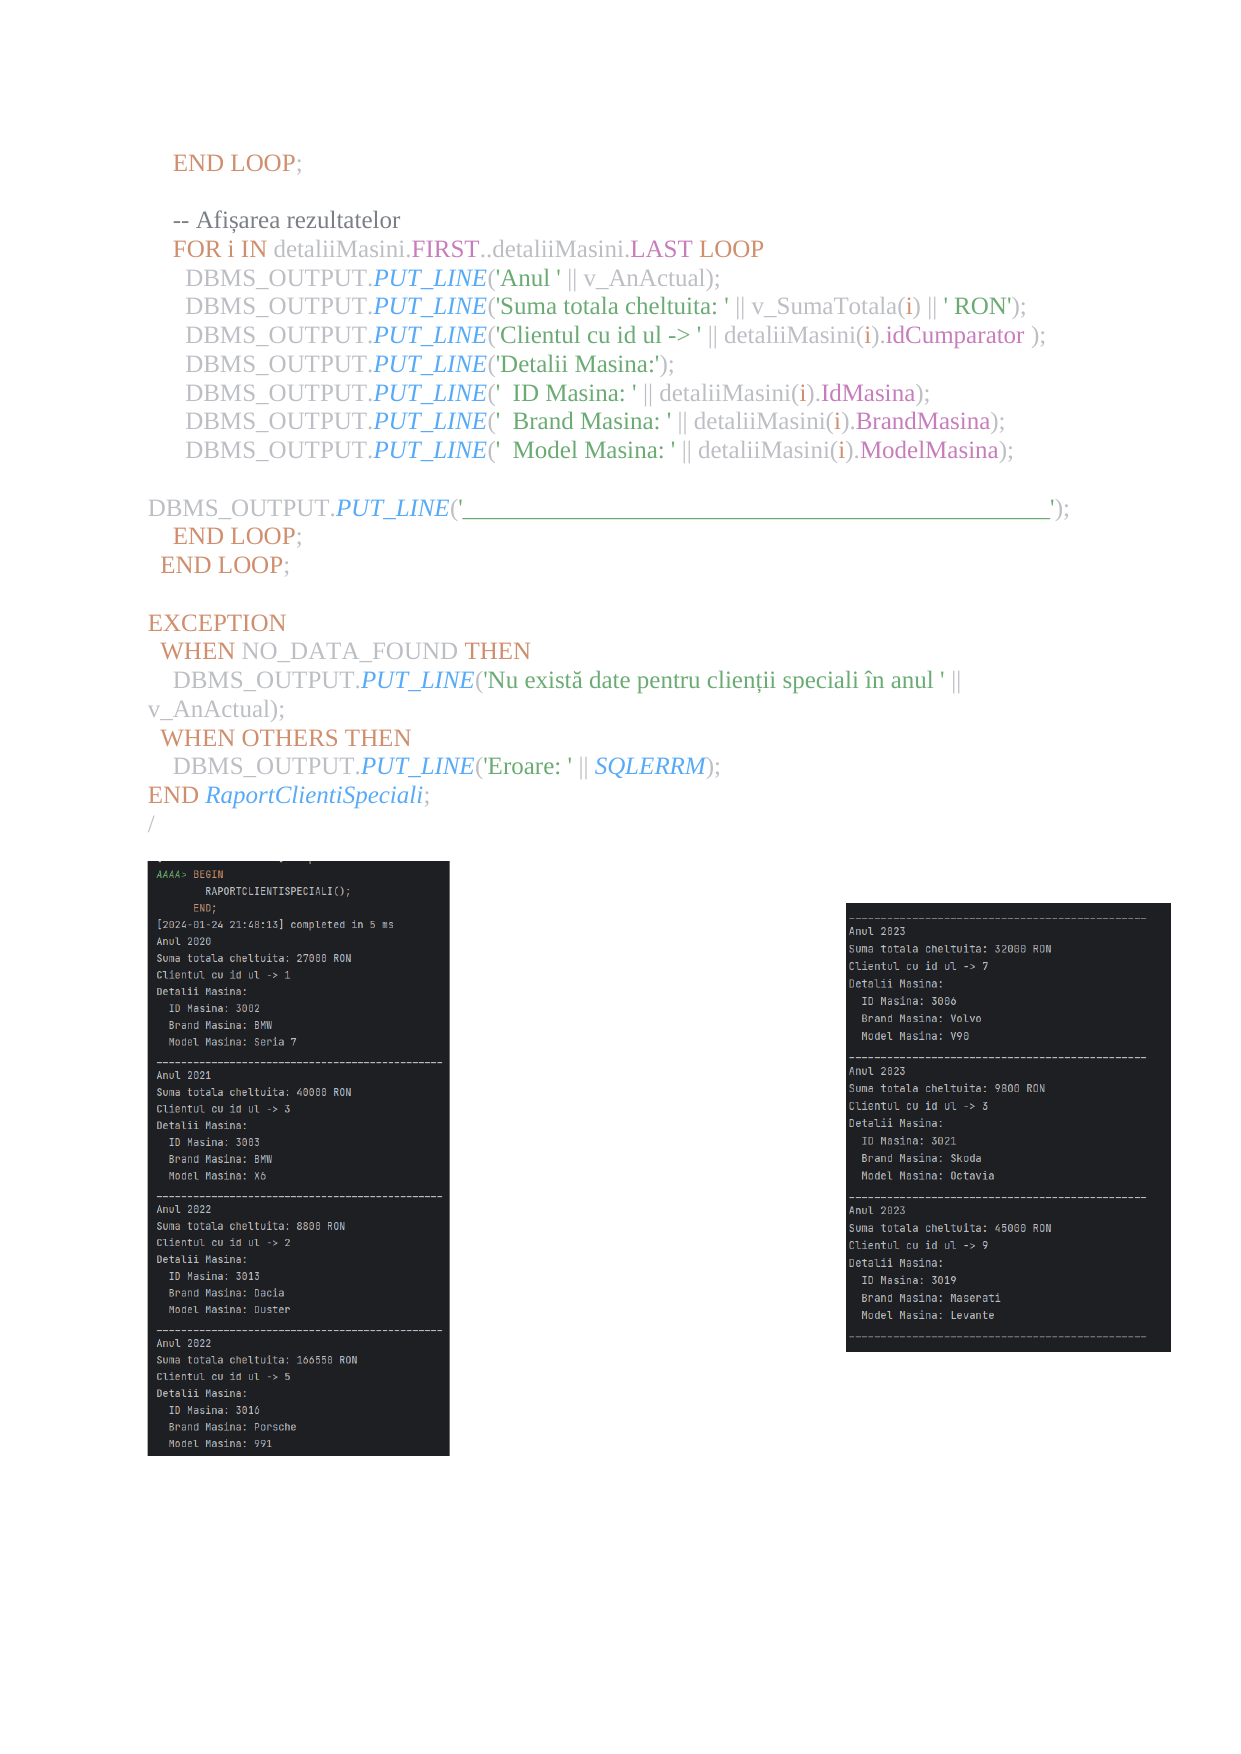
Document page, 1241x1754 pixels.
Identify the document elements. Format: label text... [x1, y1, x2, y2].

text END LOOP; -- Afișarea rezultatelor FOR i IN detaliiMasini.FIRST..detaliiMasini.LAST LOOP DBMS_OUTPUT.PUT_LINE('Anul ' || v_AnActual); DBMS_OUTPUT.PUT_LINE('Suma totala cheltuita: ' || v_SumaTotala(i) || ' RON'); DBMS_OUTPUT.PUT_LINE('Clientul cu id ul -> ' || detaliiMasini(i).idCumparator ); DBMS_OUTPUT.PUT_LINE('Detalii Masina:'); DBMS_OUTPUT.PUT_LINE(' ID Masina: ' || detaliiMasini(i).IdMasina); DBMS_OUTPUT.PUT_LINE(' Brand Masina: ' || detaliiMasini(i).BrandMasina); DBMS_OUTPUT.PUT_LINE(' Model Masina: ' || detaliiMasini(i).ModelMasina); DBMS_OUTPUT.PUT_LINE('_______________________________________________'); END LOOP; END LOOP; EXCEPTION WHEN NO_DATA_FOUND THEN DBMS_OUTPUT.PUT_LINE('Nu există date pentru clienții speciali în anul ' || v_AnActual); WHEN OTHERS THEN DBMS_OUTPUT.PUT_LINE('Eroare: ' || SQLERRM); END RaportClientiSpeciali; / [148, 148, 1093, 838]
